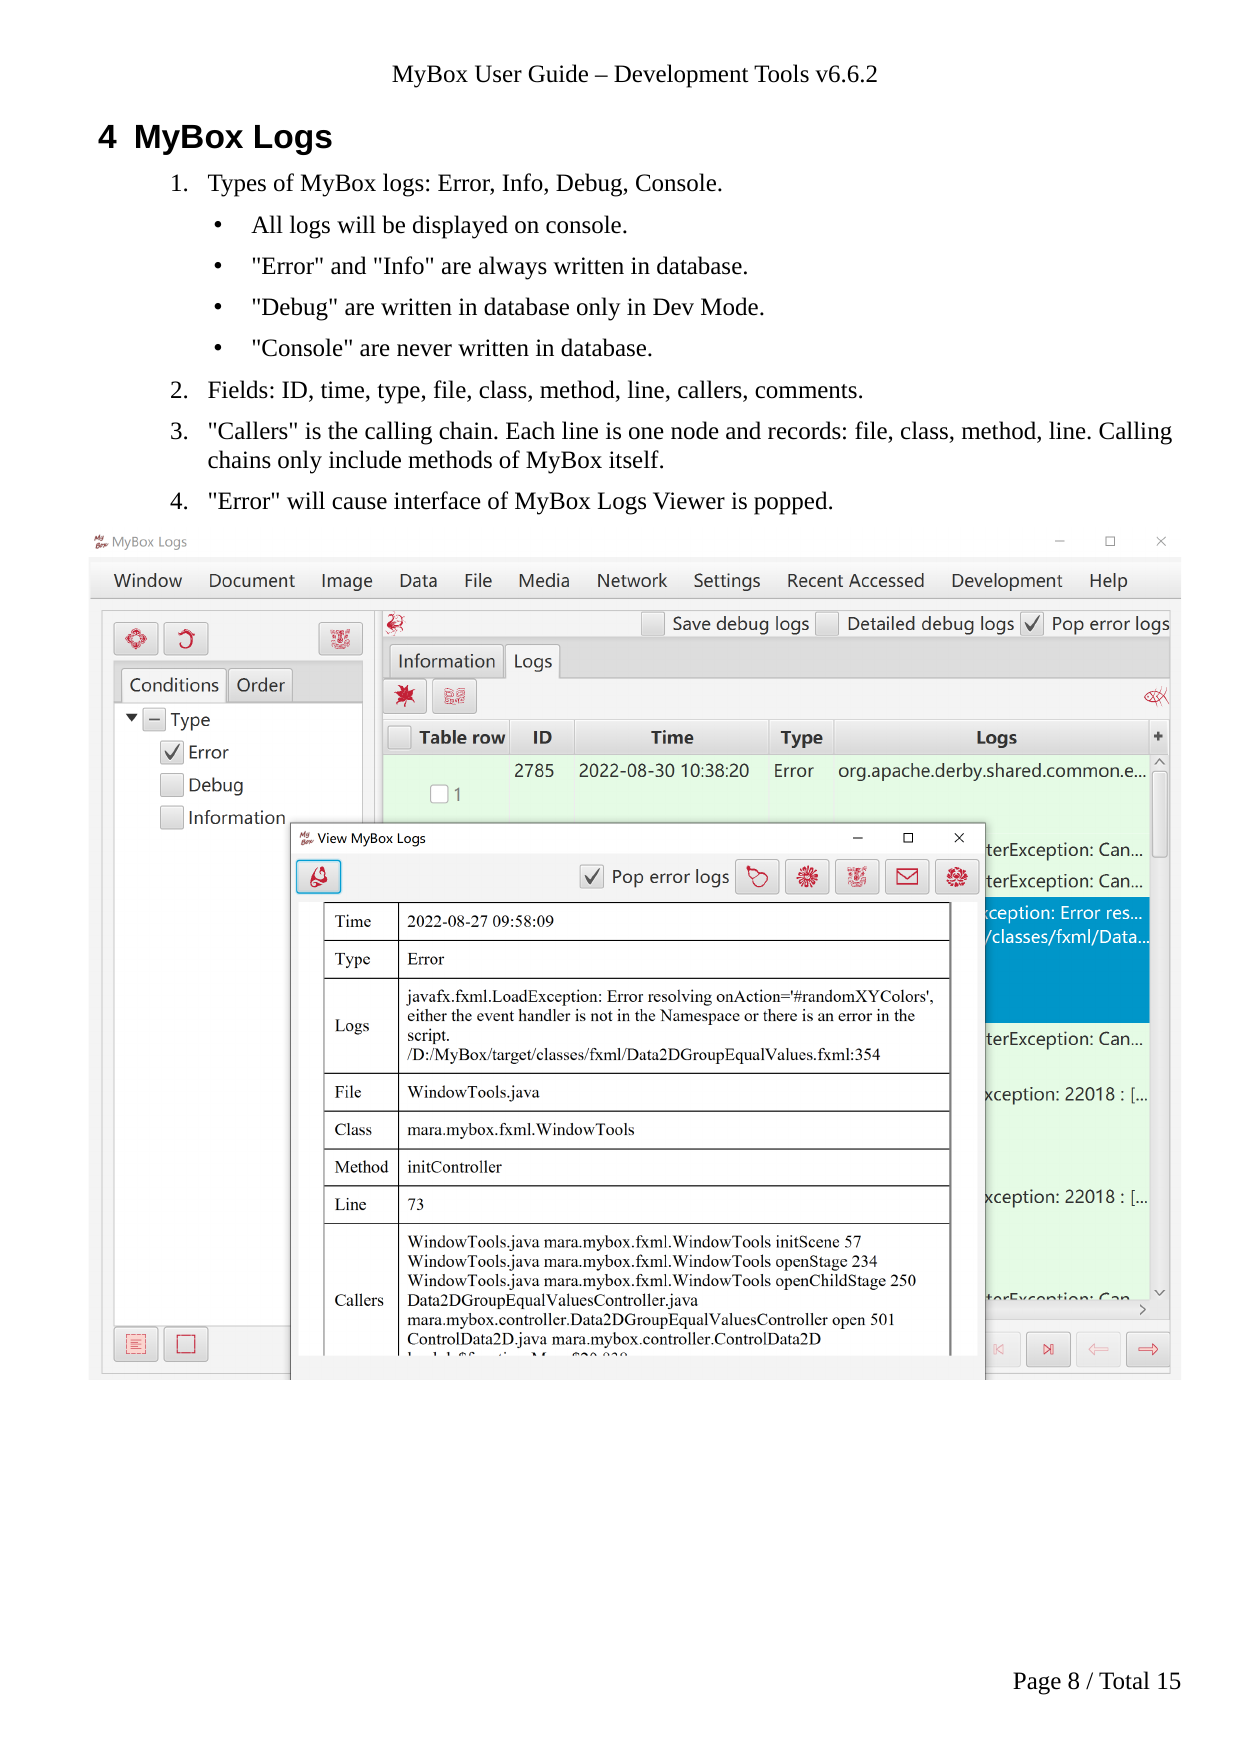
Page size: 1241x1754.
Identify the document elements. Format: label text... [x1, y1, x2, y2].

list Types of MyBox logs: Error, Info, Debug, Console. [170, 168, 1181, 197]
subtitle MyBox Logs [88, 117, 1181, 156]
list "Error" and "Info" are always written in database. [213, 251, 1181, 280]
list "Console" are never written in database. [213, 333, 1181, 362]
list "Error" will cause interface of MyBox Logs Viewer is popped. [170, 486, 1181, 515]
picture [88, 527, 1182, 1380]
list Fields: ID, time, type, file, class, method, line, callers, comments. [170, 375, 1181, 403]
list All logs will be displayed on console. [213, 210, 1181, 238]
list "Debug" are written in database only in Dev Mode. [213, 292, 1181, 321]
list "Callers" is the calling chain. Each line is one node and records: file, class, method, line. Calling chains only include methods of MyBox itself. [170, 416, 1181, 473]
